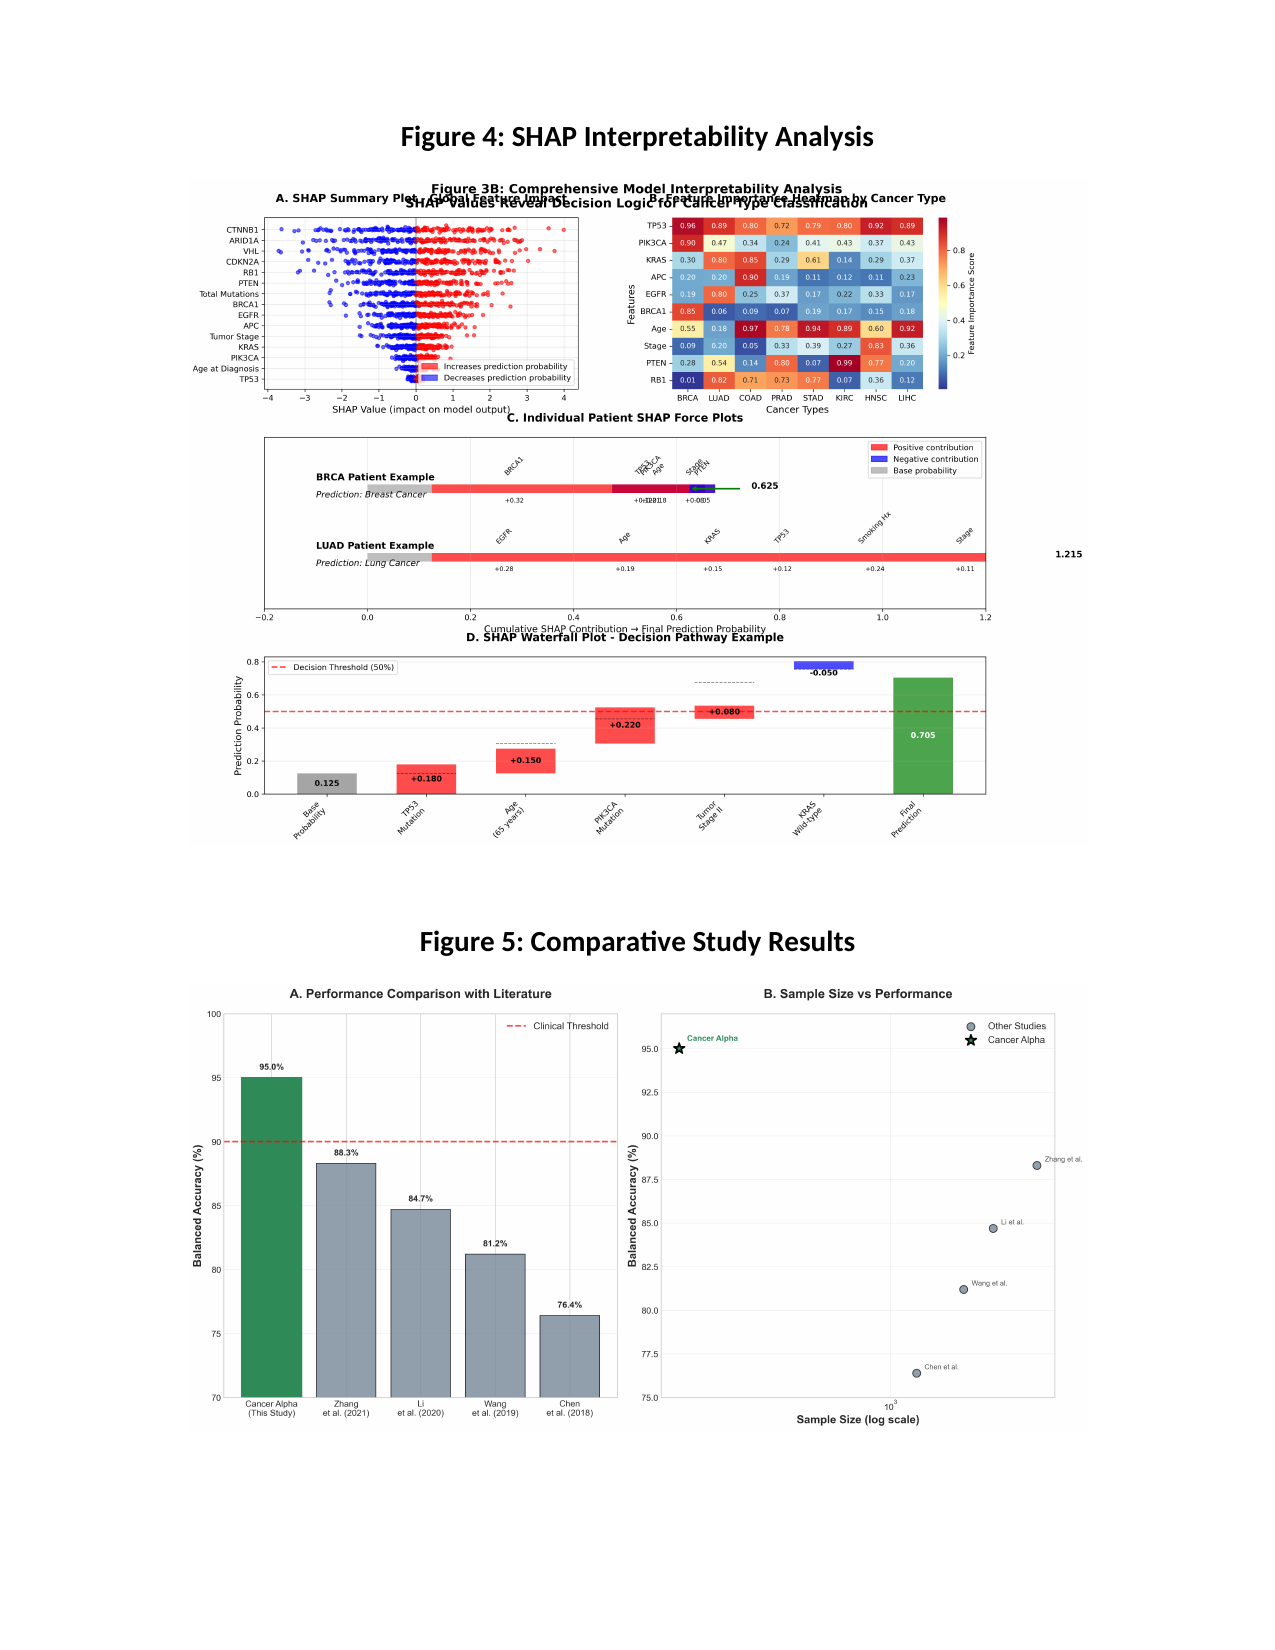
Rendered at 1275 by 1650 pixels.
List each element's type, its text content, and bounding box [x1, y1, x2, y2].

text Figure 4: SHAP Interpretability Analysis [118, 118, 1157, 154]
picture [187, 983, 1088, 1431]
picture [187, 178, 1088, 846]
text Figure 5: Comparative Study Results [118, 923, 1157, 959]
